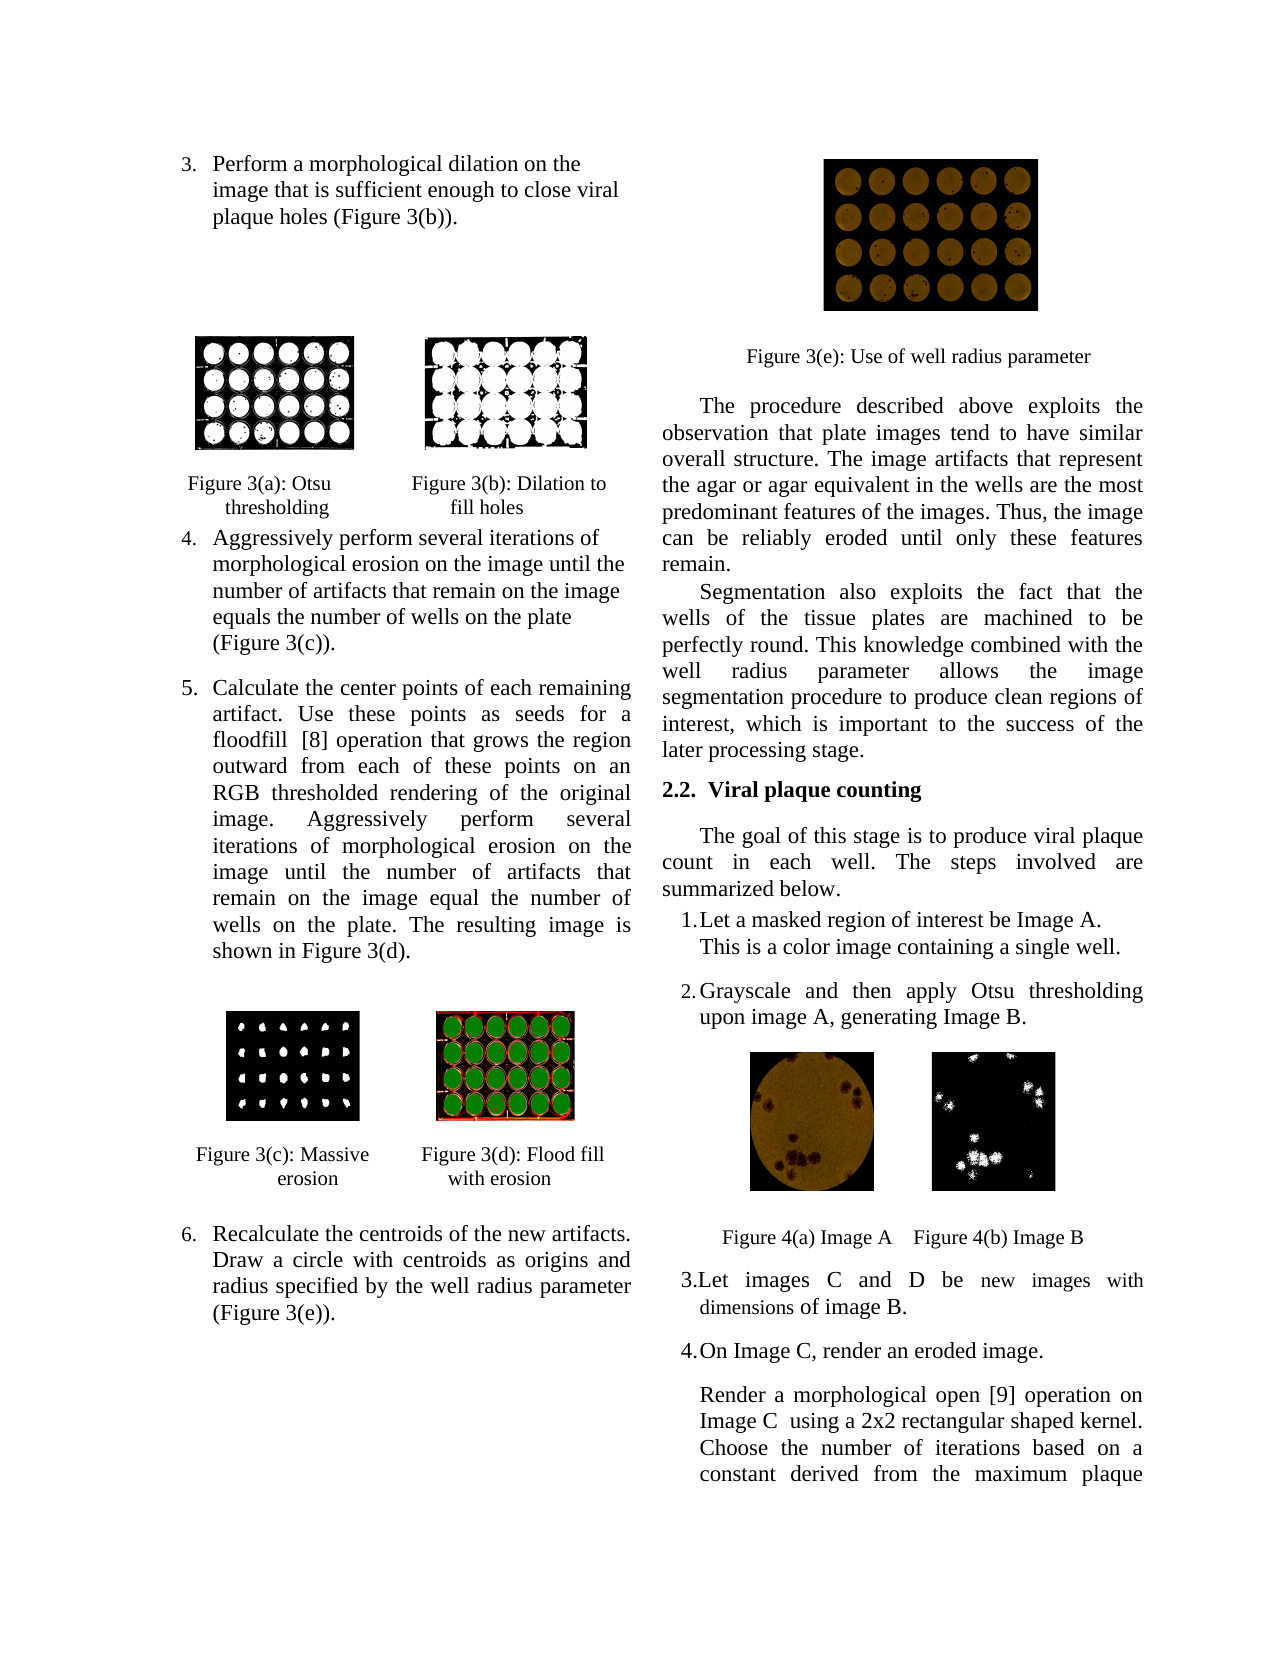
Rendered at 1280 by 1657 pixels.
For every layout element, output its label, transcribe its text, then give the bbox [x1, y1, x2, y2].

text Segmentation also exploits the fact that the wells of the tissue plates are machined to be perfectly round. This knowledge combined with the well radius parameter allows the image segmentation procedure to produce clean regions of interest, which is important to the success of the later processing stage. [662, 578, 1144, 762]
list 6. Recalculate the centroids of the new artifacts. Draw a circle with centroids as origins and radius specified by the well radius parameter (Figure 3(e)). [181, 1220, 632, 1325]
text Figure 3(e): Use of well radius parameter [693, 344, 1144, 368]
picture [195, 336, 355, 450]
picture [931, 1052, 1056, 1191]
list 4. On Image C, render an eroded image. [681, 1337, 1144, 1363]
picture [750, 1052, 874, 1191]
list 1. Let a masked region of interest be Image A. This is a color image containing a single well. [681, 906, 1144, 959]
picture [226, 1011, 360, 1121]
text The procedure described above exploits the observation that plate images tend to have similar overall structure. The image artifacts that represent the agar or agar equivalent in the wells are the most predominant features of the images. Thus, the image can be reliably eroded until only these features remain. [662, 392, 1144, 577]
picture [823, 159, 1039, 311]
list 5. Calculate the center points of each remaining artifact. Use these points as seeds for a floodfill [8] operation that grows the region outward from each of these points on an RGB thresholded rendering of the original image. Aggressively perform several iterations of morphological erosion on the image until the number of artifacts that remain on the image equal the number of wells on the plate. The resulting image is shown in Figure 3(d). [181, 673, 632, 963]
list 2. Grayscale and then apply Otsu thresholding upon image A, generating Image B. [681, 977, 1144, 1029]
text erosion with erosion [225, 1166, 632, 1214]
subtitle 2.2. Viral plaque counting [662, 776, 1144, 802]
text thresholding fill holes [169, 495, 632, 519]
list 3. Perform a morphological dilation on the image that is sufficient enough to close viral plaque holes (Figure 3(b)). [181, 150, 632, 229]
text The goal of this stage is to produce viral plaque count in each well. The steps involved are summarized below. [662, 822, 1144, 901]
picture [436, 1011, 575, 1121]
list Render a morphological open [9] operation on Image C using a 2x2 rectangular shaped kernel. Choose the number of iterations based on a constant derived from the maximum plaque [699, 1381, 1144, 1486]
text Figure 4(a) Image A Figure 4(b) Image B [662, 1225, 1144, 1249]
picture [424, 336, 587, 450]
text Figure 3(a): Otsu Figure 3(b): Dilation to [187, 471, 632, 495]
list 3.Let images C and D be new images with dimensions of image B. [681, 1266, 1144, 1319]
list 4. Aggressively perform several iterations of morphological erosion on the image until the number of artifacts that remain on the image equals the number of wells on the plate (Figure 3(c)). [181, 524, 632, 656]
text Figure 3(c): Massive Figure 3(d): Flood fill [150, 1142, 632, 1166]
